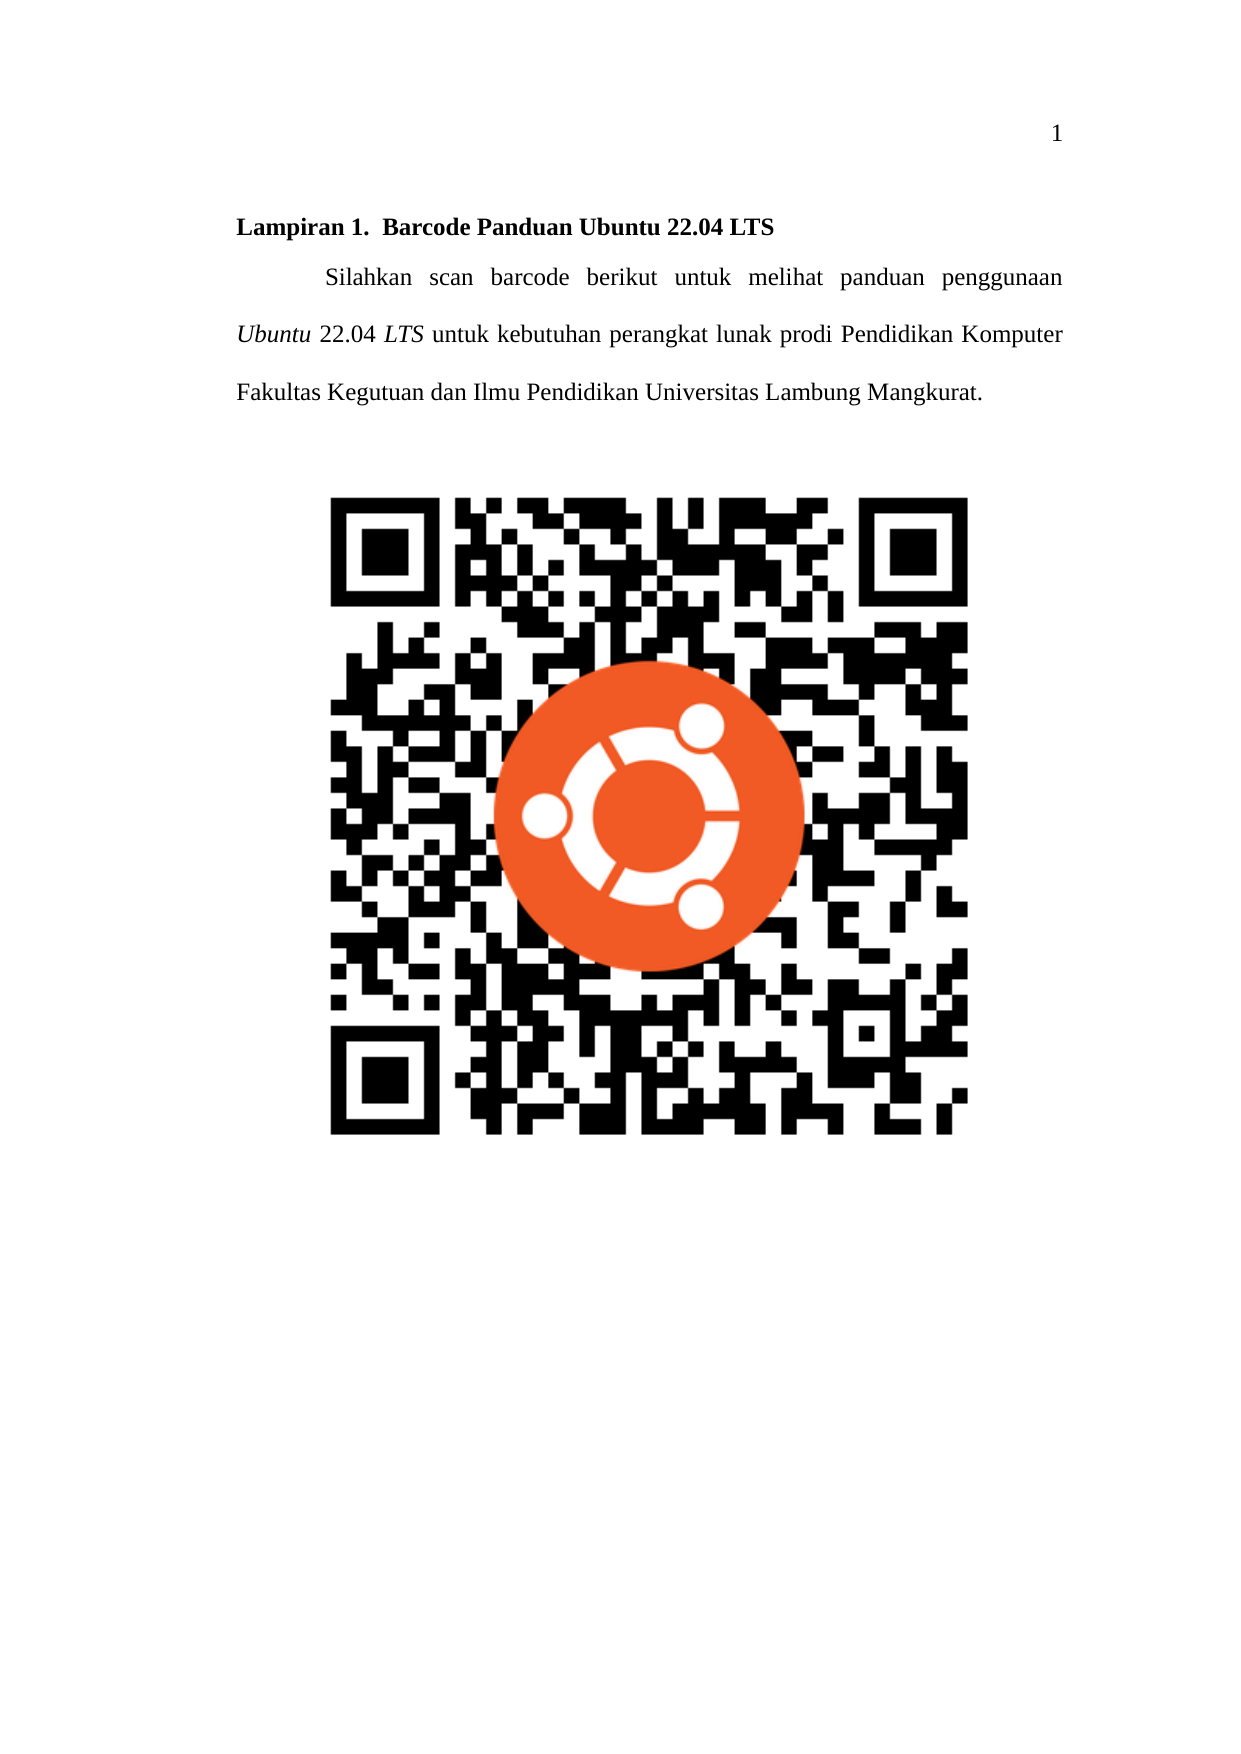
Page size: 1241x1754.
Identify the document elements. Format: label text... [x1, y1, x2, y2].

picture [269, 437, 1030, 1197]
subtitle Silahkan scan barcode berikut untuk melihat panduan penggunaan Ubuntu 22.04 LTS untuk kebutuhan perangkat lunak prodi Pendidikan Komputer Fakultas Kegutuan dan Ilmu Pendidikan Universitas Lambung Mangkurat. [236, 262, 1063, 405]
list Barcode Panduan Ubuntu 22.04 LTS [236, 212, 1063, 241]
